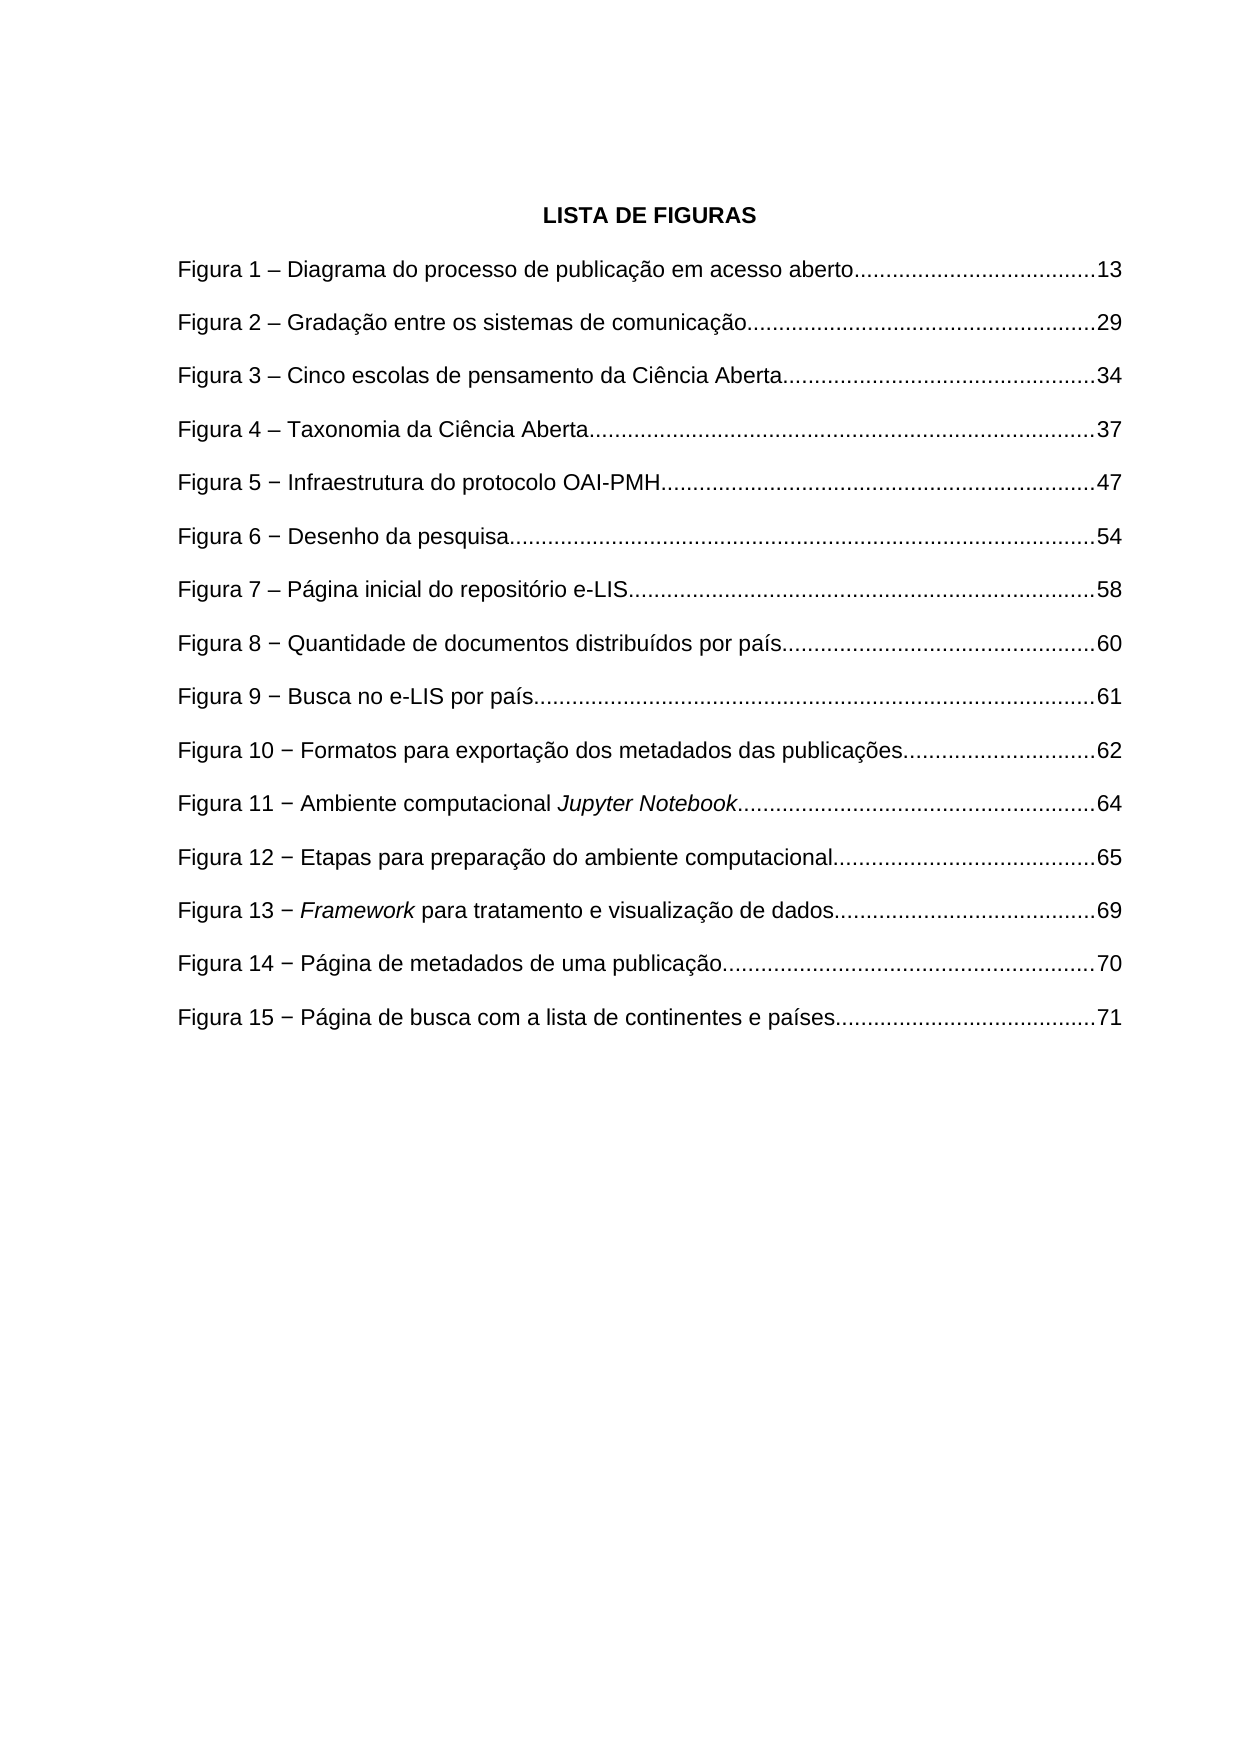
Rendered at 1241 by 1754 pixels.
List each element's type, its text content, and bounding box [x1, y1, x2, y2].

text Figura 11 − Ambiente computacional Jupyter Notebook 64 [177, 790, 1122, 816]
text Figura 10 − Formatos para exportação dos metadados das publicações 62 [177, 737, 1122, 763]
text Figura 12 − Etapas para preparação do ambiente computacional 65 [177, 843, 1122, 870]
text Figura 14 − Página de metadados de uma publicação 70 [177, 950, 1122, 977]
subtitle LISTA DE FIGURAS [177, 202, 1122, 228]
text Figura 6 − Desenho da pesquisa 54 [177, 523, 1122, 549]
text Figura 9 − Busca no e-LIS por país 61 [177, 683, 1122, 709]
text Figura 15 − Página de busca com a lista de continentes e países 71 [177, 1004, 1122, 1030]
text Figura 2 – Gradação entre os sistemas de comunicação 29 [177, 309, 1122, 335]
text Figura 1 – Diagrama do processo de publicação em acesso aberto 13 [177, 256, 1122, 282]
text Figura 7 – Página inicial do repositório e-LIS 58 [177, 576, 1122, 603]
text Figura 4 – Taxonomia da Ciência Aberta 37 [177, 416, 1122, 442]
text Figura 8 − Quantidade de documentos distribuídos por país 60 [177, 630, 1122, 656]
text Figura 5 − Infraestrutura do protocolo OAI-PMH 47 [177, 469, 1122, 496]
text Figura 3 – Cinco escolas de pensamento da Ciência Aberta 34 [177, 362, 1122, 389]
text Figura 13 − Framework para tratamento e visualização de dados 69 [177, 897, 1122, 923]
